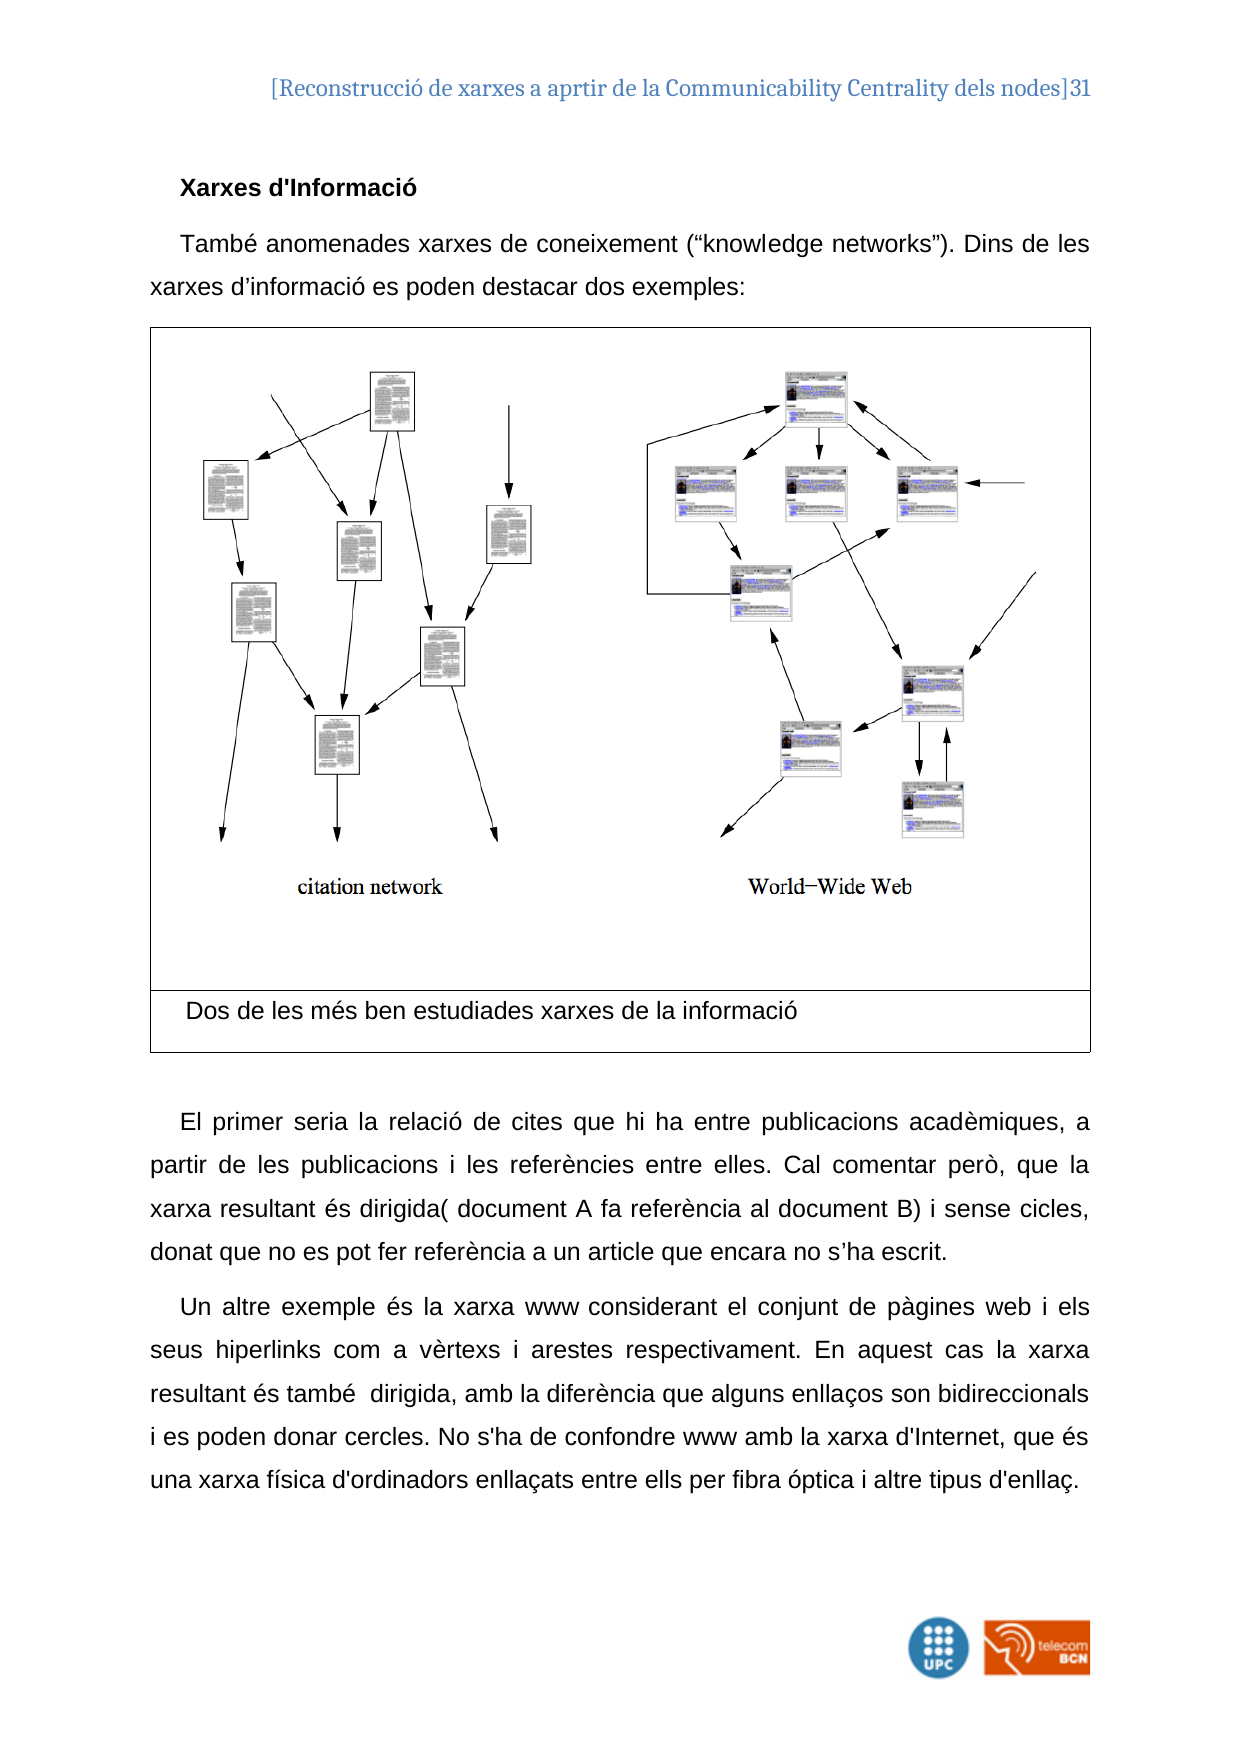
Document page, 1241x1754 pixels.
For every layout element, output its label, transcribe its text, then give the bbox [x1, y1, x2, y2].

picture [904, 1614, 1091, 1681]
table_cell Dos de les més ben estudiades xarxes de la informació [151, 991, 1090, 1052]
table_header [151, 328, 1090, 990]
picture [155, 333, 1085, 931]
text També anomenades xarxes de coneixement (“knowledge networks”). Dins de les xarxes d’informació es poden destacar dos exemples: [150, 228, 1090, 300]
text Xarxes d'Informació [150, 173, 1090, 202]
text Un altre exemple és la xarxa www considerant el conjunt de pàgines web i els seus hiperlinks com a vèrtexs i arestes respectivament. En aquest cas la xarxa resultant és també dirigida, amb la diferència que alguns enllaços son bidireccionals i es poden donar cercles. No s'ha de confondre www amb la xarxa d'Internet, que és una xarxa física d'ordinadors enllaçats entre ells per fibra óptica i altre tipus d'enllaç. [150, 1292, 1090, 1493]
text El primer seria la relació de cites que hi ha entre publicacions acadèmiques, a partir de les publicacions i les referències entre elles. Cal comentar però, que la xarxa resultant és dirigida( document A fa referència al document B) i sense cicles, donat que no es pot fer referència a un article que encara no s’ha escrit. [150, 1107, 1090, 1265]
